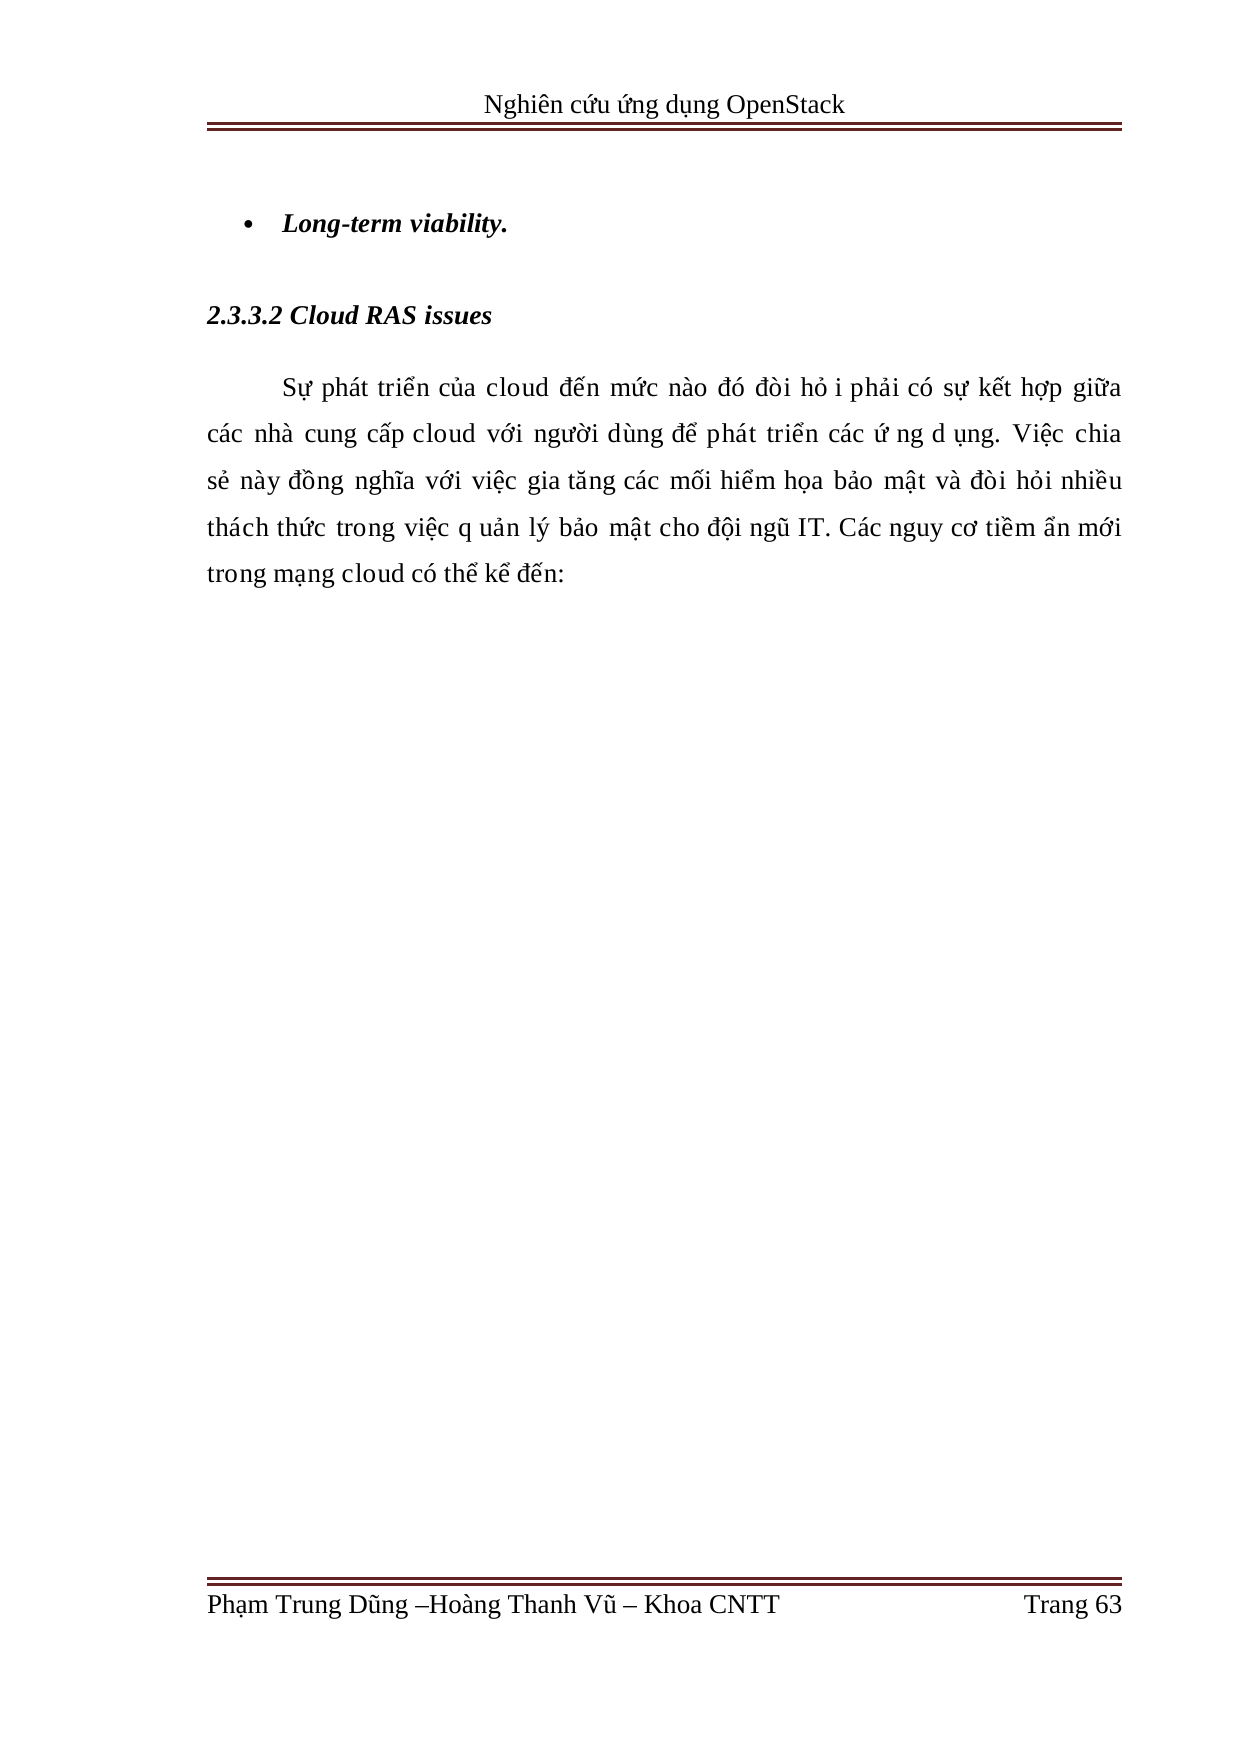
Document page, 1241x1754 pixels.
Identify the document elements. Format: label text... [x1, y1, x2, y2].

subtitle 2.3.3.2 Cloud RAS issues [207, 299, 1122, 330]
text Sự phát triển của cloud đến mức nào đó đòi hỏ i phải có sự kết hợp giữa các nhà cung cấp cloud với người dùng để phát triển các ứ ng d ụng. Việc chia sẻ này đồng nghĩa với việc gia tăng các mối hiểm họa bảo mật và đòi hỏi nhiều thách thức trong việc q uản lý bảo mật cho đội ngũ IT. Các nguy cơ tiềm ẩn mới trong mạng cloud có thể kể đến: [207, 371, 1122, 589]
list Long-term viability. [244, 207, 1122, 238]
